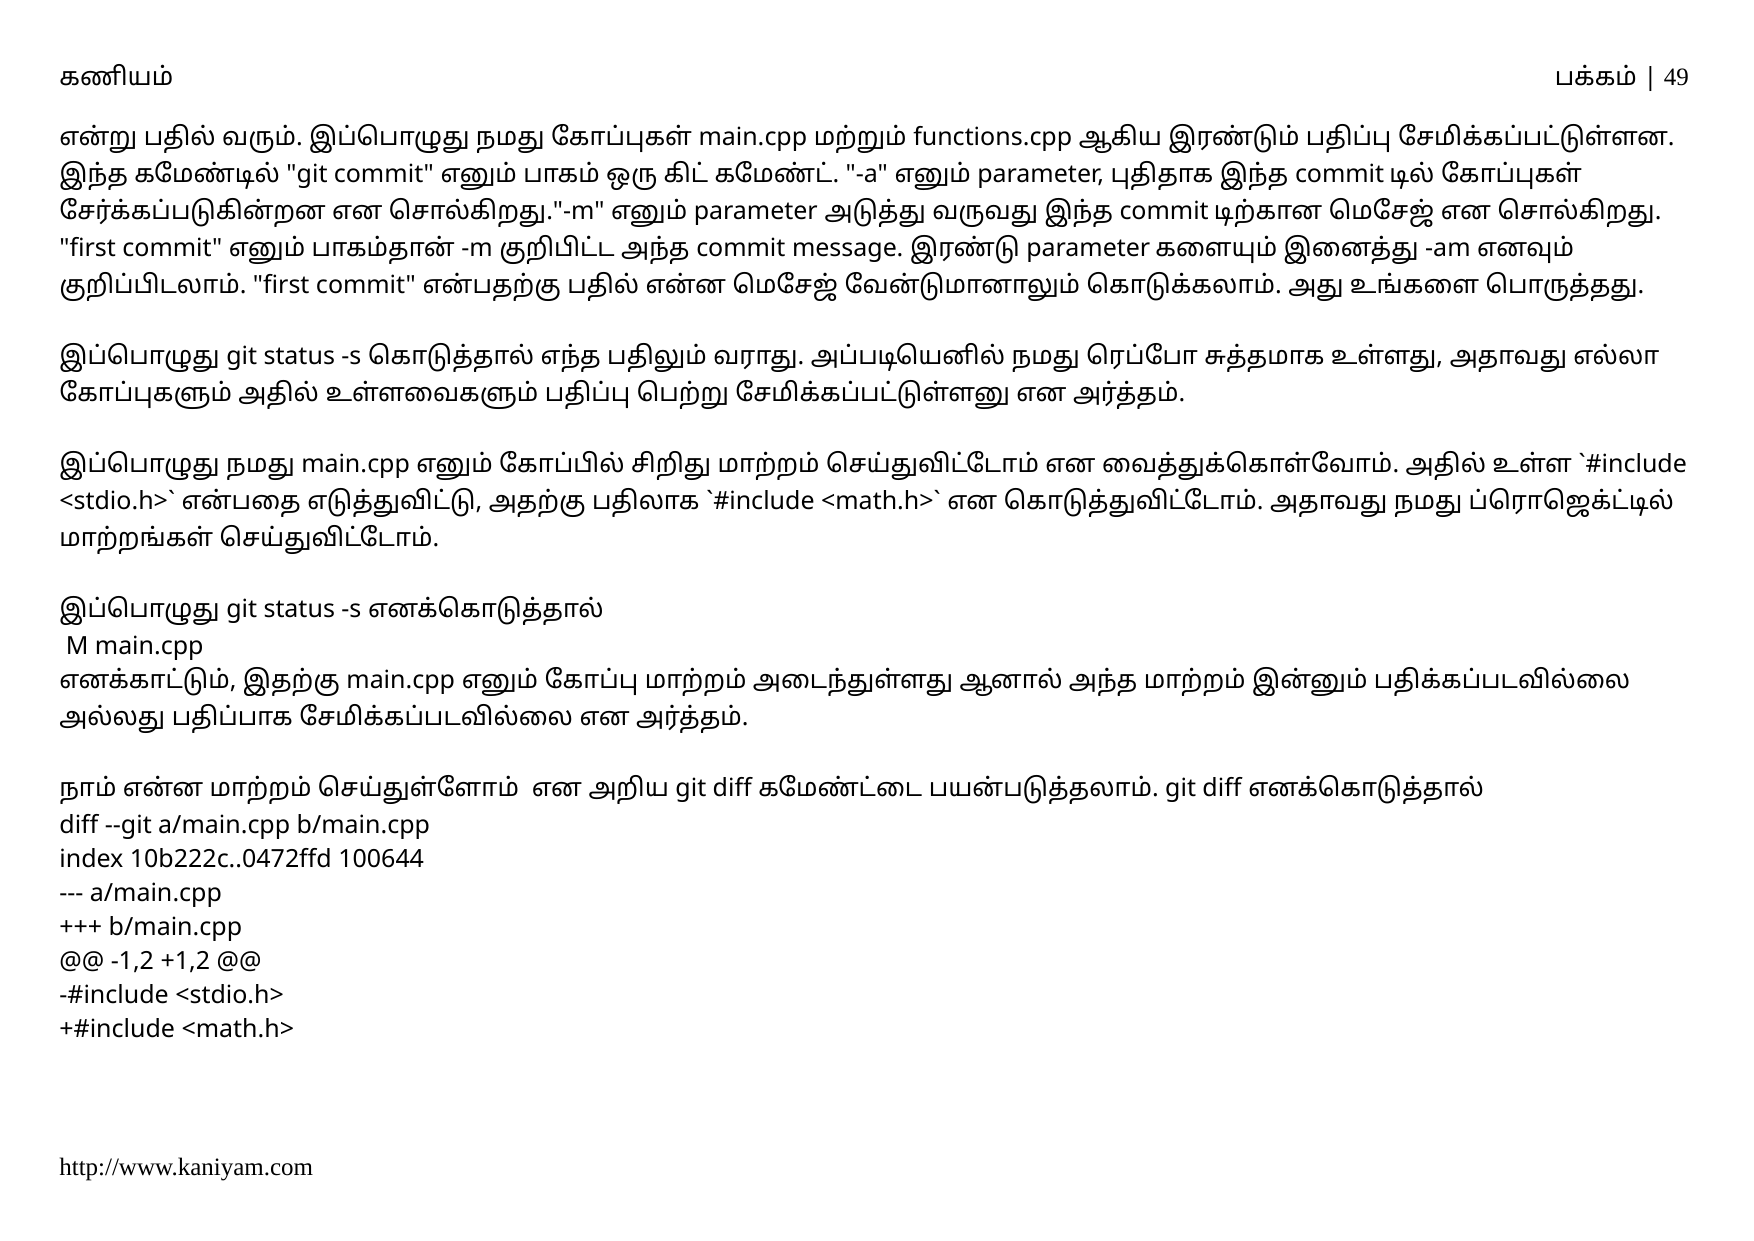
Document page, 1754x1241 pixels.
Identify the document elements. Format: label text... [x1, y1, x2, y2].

text [59, 1057, 1695, 1092]
text என்று பதில் வரும். இப்பொழுது நமது கோப்புகள் main.cpp மற்றும் functions.cpp ஆகிய இரண்டும் பதிப்பு சேமிக்கப்பட்டுள்ளன. இந்த கமேண்டில் "git commit" எனும் பாகம் ஒரு கிட் கமேண்ட். "-a" எனும் parameter, புதிதாக இந்த commitடில் கோப்புகள் சேர்க்கப்படுகின்றன என சொல்கிறது."-m" எனும் parameter அடுத்து வருவது இந்த commitடிற்கான மெசேஜ் என சொல்கிறது. "first commit" எனும் பாகம்தான் -m குறிபிட்ட அந்த commit message. இரண்டு parameterகளையும் இனைத்து -am எனவும் குறிப்பிடலாம். "first commit" என்பதற்கு பதில் என்ன மெசேஜ் வேன்டுமானாலும் கொடுக்கலாம். அது உங்களை பொருத்தது. இப்பொழுது git status -s கொடுத்தால் எந்த பதிலும் வராது. அப்படியெனில் நமது ரெப்போ சுத்தமாக உள்ளது, அதாவது எல்லா கோப்புகளும் அதில் உள்ளவைகளும் பதிப்பு பெற்று சேமிக்கப்பட்டுள்ளனு என அர்த்தம். இப்பொழுது நமது main.cpp எனும் கோப்பில் சிறிது மாற்றம் செய்துவிட்டோம் என வைத்துக்கொள்வோம். அதில் உள்ள `#include <stdio.h>` என்பதை எடுத்துவிட்டு, அதற்கு பதிலாக `#include <math.h>` என கொடுத்துவிட்டோம். அதாவது நமது ப்ரொஜெக்ட்டில் மாற்றங்கள் செய்துவிட்டோம். இப்பொழுது git status -s எனக்கொடுத்தால் M main.cpp எனக்காட்டும், இதற்கு main.cpp எனும் கோப்பு மாற்றம் அடைந்துள்ளது ஆனால் அந்த மாற்றம் இன்னும் பதிக்கப்படவில்லை அல்லது பதிப்பாக சேமிக்கப்படவில்லை என அர்த்தம். நாம் என்ன மாற்றம் செய்துள்ளோம் என அறிய git diff கமேண்ட்டை பயன்படுத்தலாம். git diff எனக்கொடுத்தால் diff --git a/main.cpp b/main.cpp index 10b222c..0472ffd 100644 --- a/main.cpp +++ b/main.cpp @@ -1,2 +1,2 @@ -#include <stdio.h> +#include <math.h> [59, 118, 1695, 1045]
